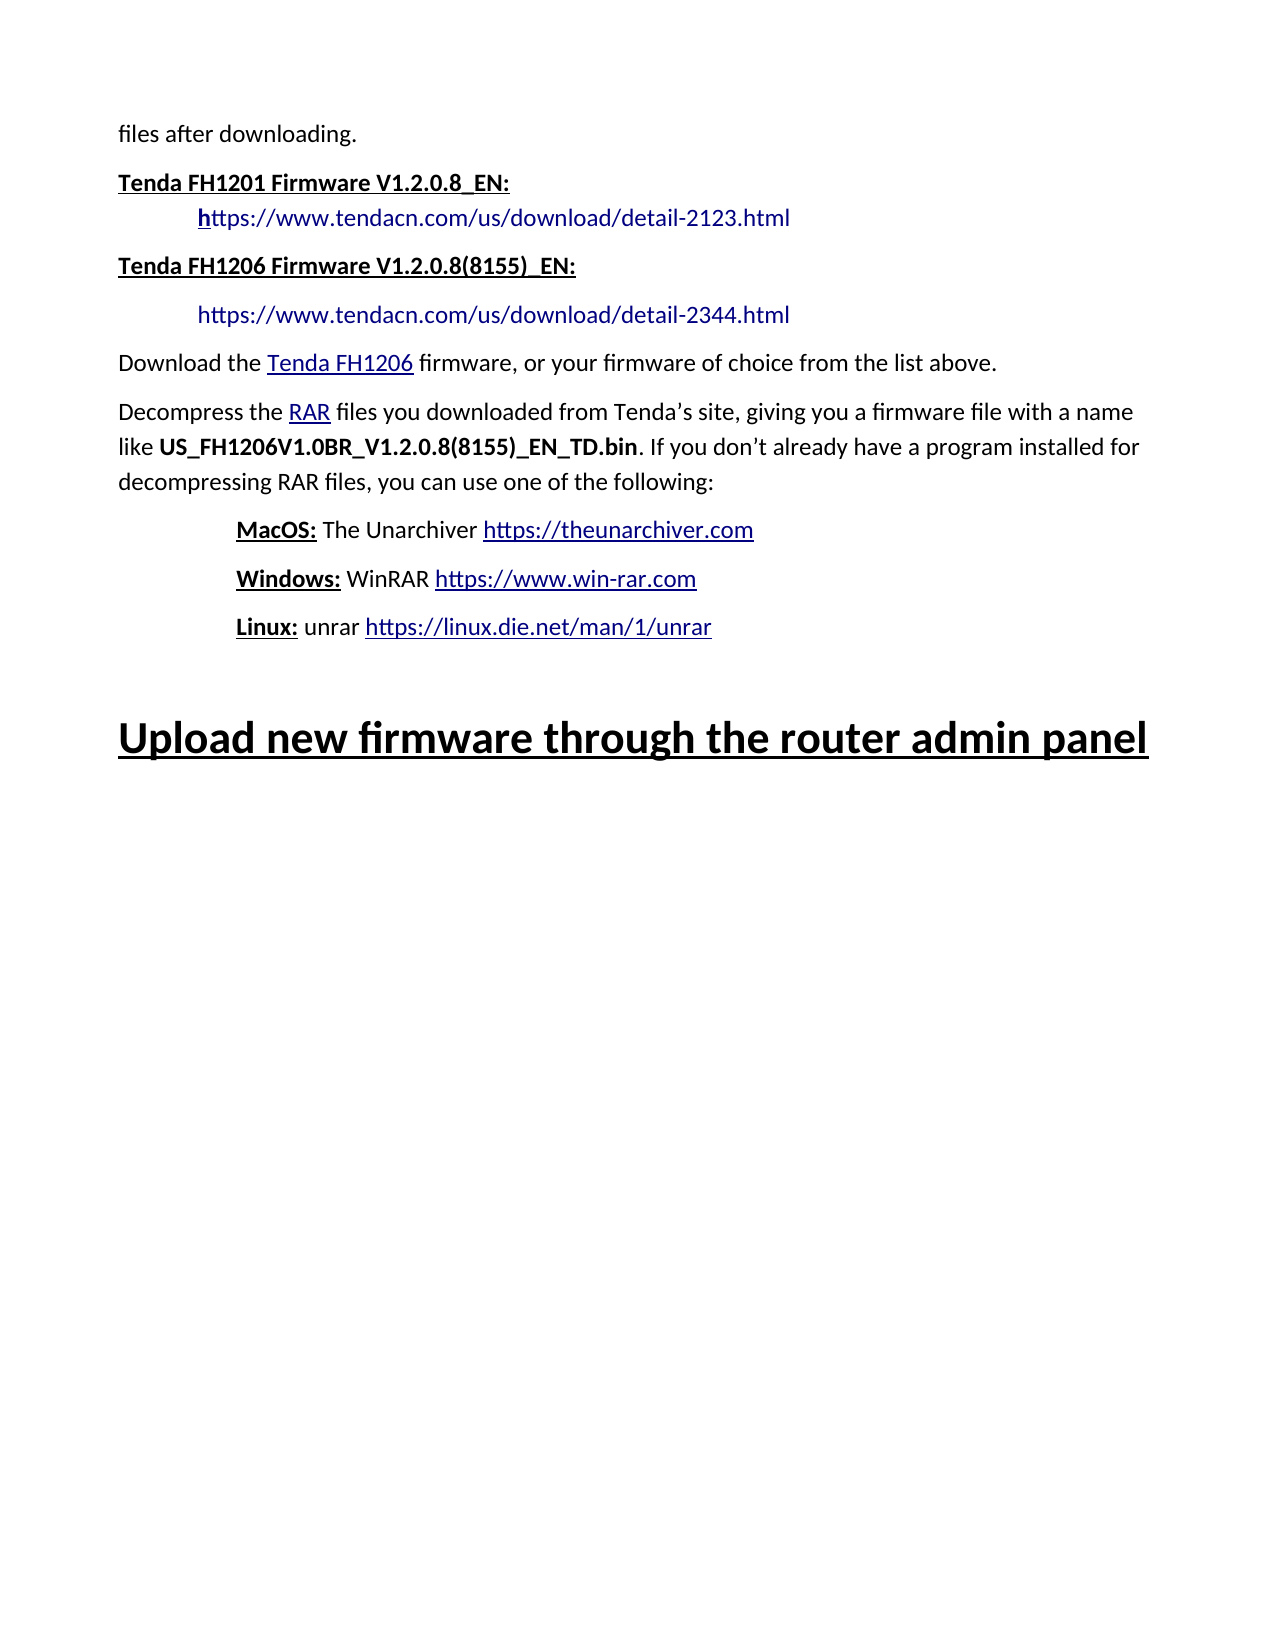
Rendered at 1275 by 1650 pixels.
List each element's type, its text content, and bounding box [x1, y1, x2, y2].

text Linux: unrar https://linux.die.net/man/1/unrar [118, 611, 1157, 642]
text Tenda FH1201 Firmware V1.2.0.8_EN: https://www.tendacn.com/us/download/detail-2123.html [118, 167, 1157, 232]
text Upload new firmware through the router admin panel [118, 708, 1157, 764]
text Download the Tenda FH1206 firmware, or your firmware of choice from the list above. [118, 347, 1157, 378]
text files after downloading. [118, 118, 1157, 149]
text https://www.tendacn.com/us/download/detail-2344.html [118, 299, 1157, 329]
text MacOS: The Unarchiver https://theunarchiver.com [118, 514, 1157, 545]
text Windows: WinRAR https://www.win-rar.com [118, 563, 1157, 593]
text Decompress the RAR files you downloaded from Tenda’s site, giving you a firmware file with a name like US_FH1206V1.0BR_V1.2.0.8(8155)_EN_TD.bin. If you don’t already have a program installed for decompressing RAR files, you can use one of the following: [118, 396, 1157, 496]
text Tenda FH1206 Firmware V1.2.0.8(8155)_EN: [118, 250, 1157, 281]
